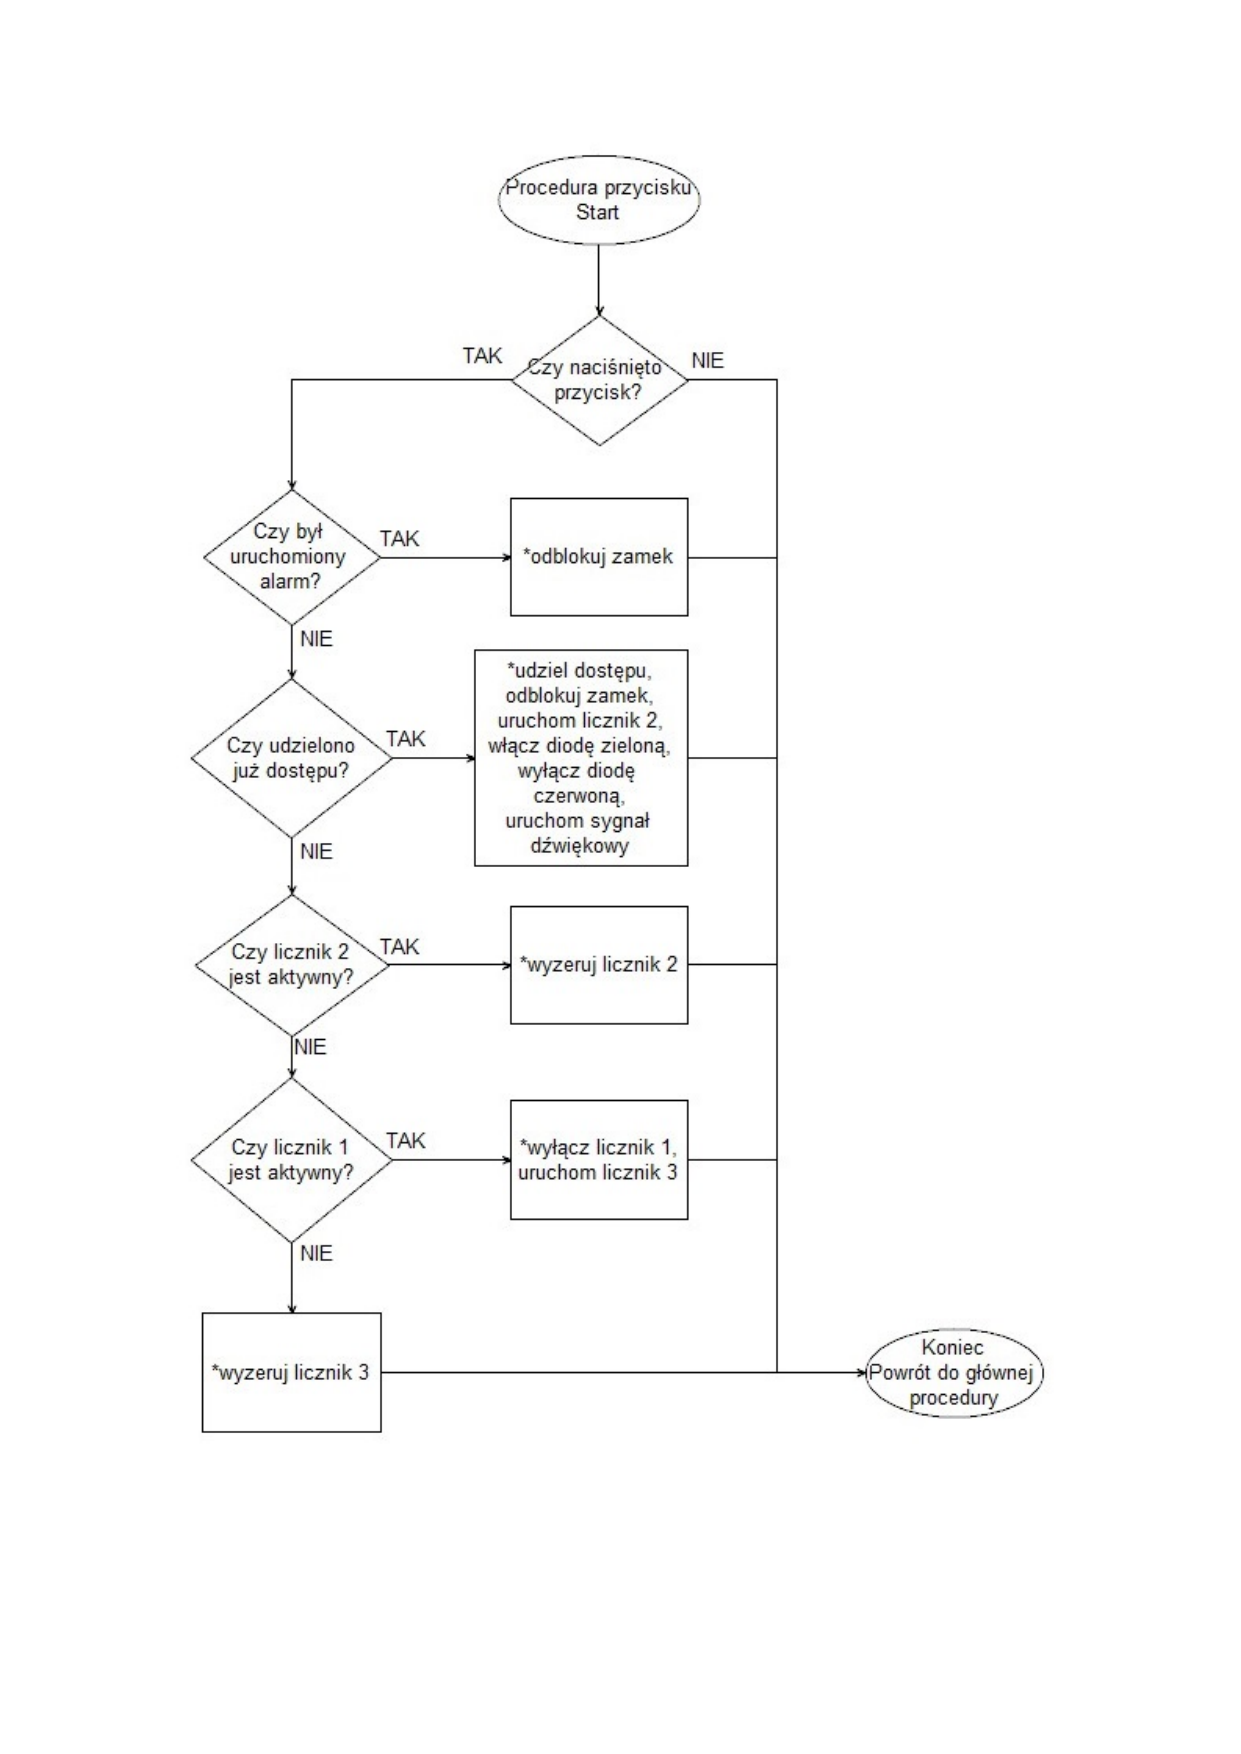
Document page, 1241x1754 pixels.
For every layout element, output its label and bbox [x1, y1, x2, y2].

picture [152, 118, 1088, 1469]
